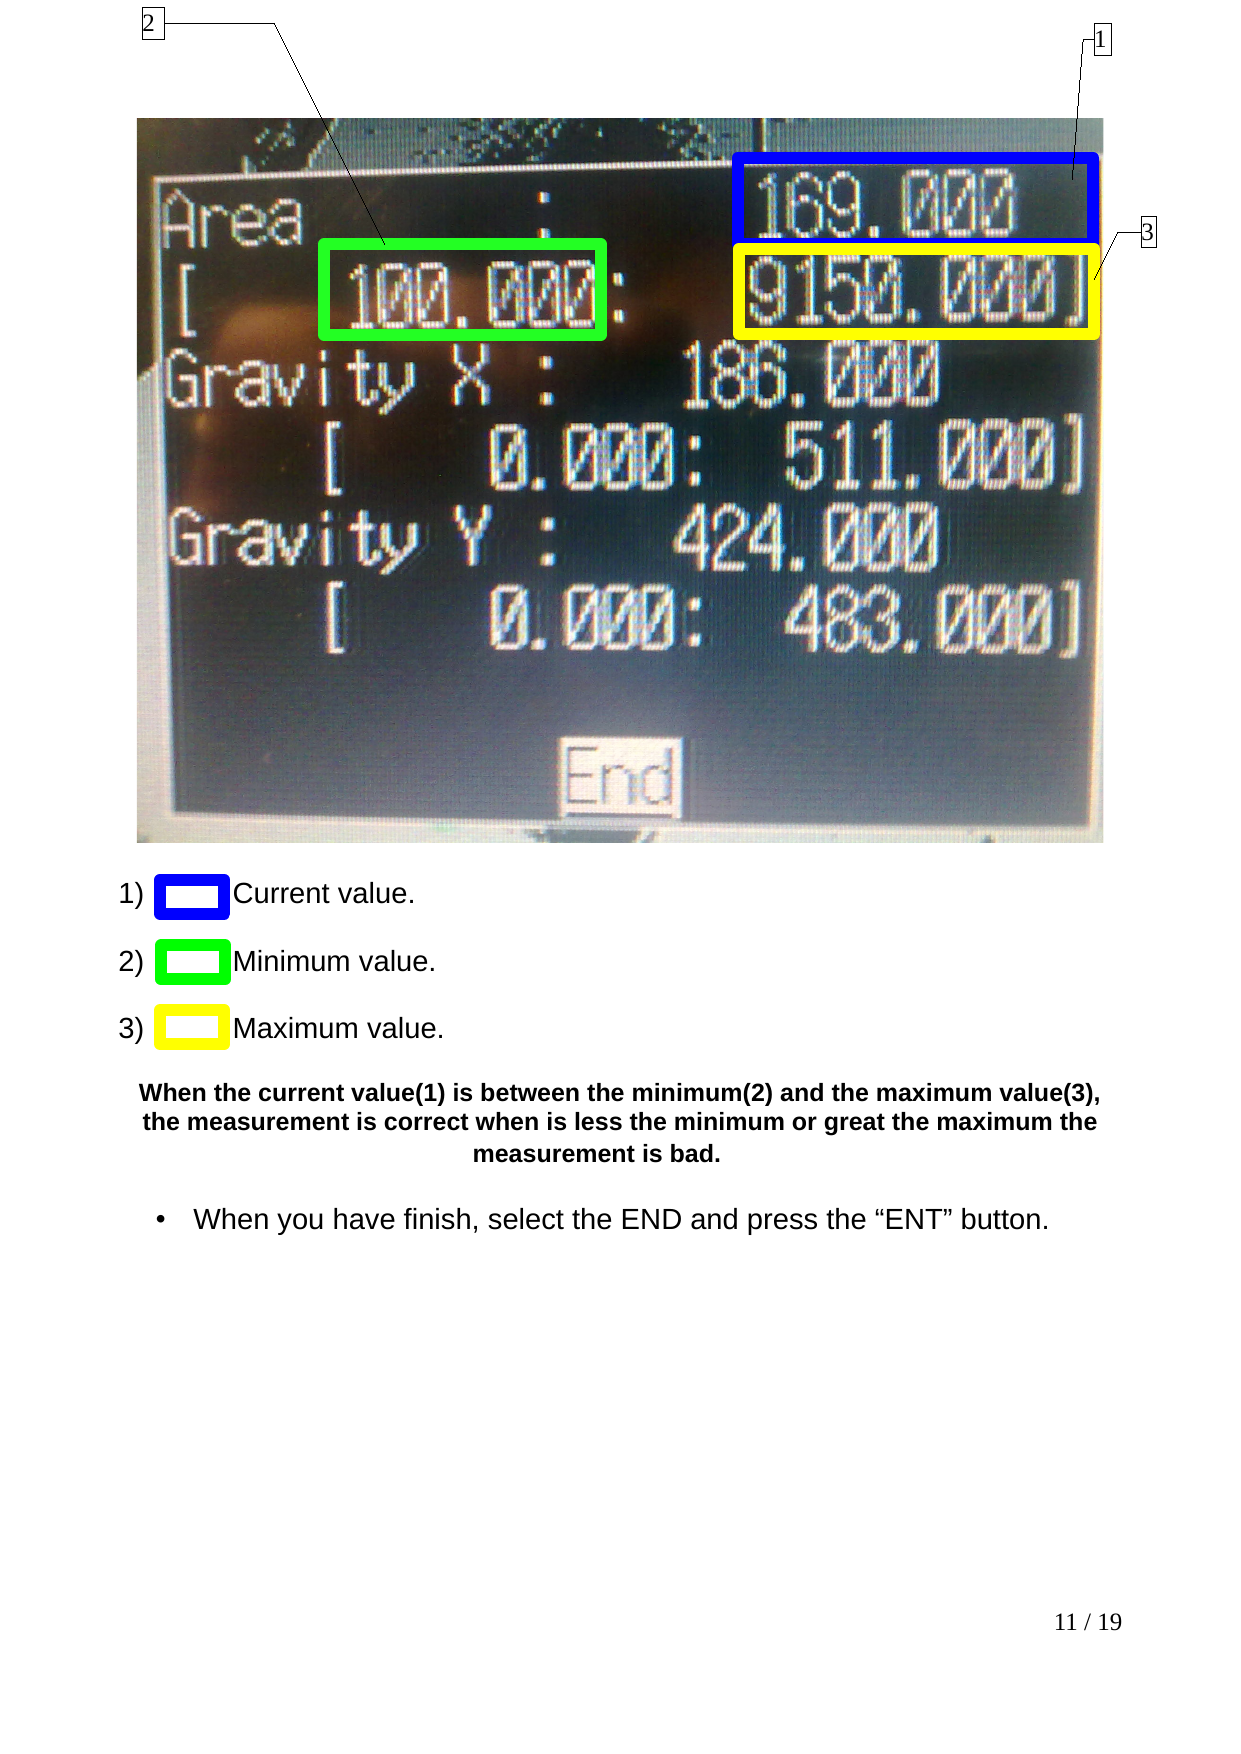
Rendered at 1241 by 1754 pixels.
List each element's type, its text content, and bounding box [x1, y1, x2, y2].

text Current value. [230, 876, 1122, 910]
text 2) [118, 943, 155, 977]
list When you have finish, select the END and press the “ENT” button. [156, 1202, 1122, 1236]
picture [136, 118, 1104, 843]
text When the current value(1) is between the minimum(2) and the maximum value(3), the measurement is correct when is less the minimum or great the maximum the measurement is bad. [118, 1078, 1122, 1169]
text 1) [118, 876, 154, 910]
text [167, 951, 219, 973]
text 3) [118, 1011, 154, 1044]
text [166, 1016, 218, 1038]
text Minimum value. [231, 943, 1122, 977]
text [166, 886, 218, 908]
text Maximum value. [230, 1011, 1122, 1044]
